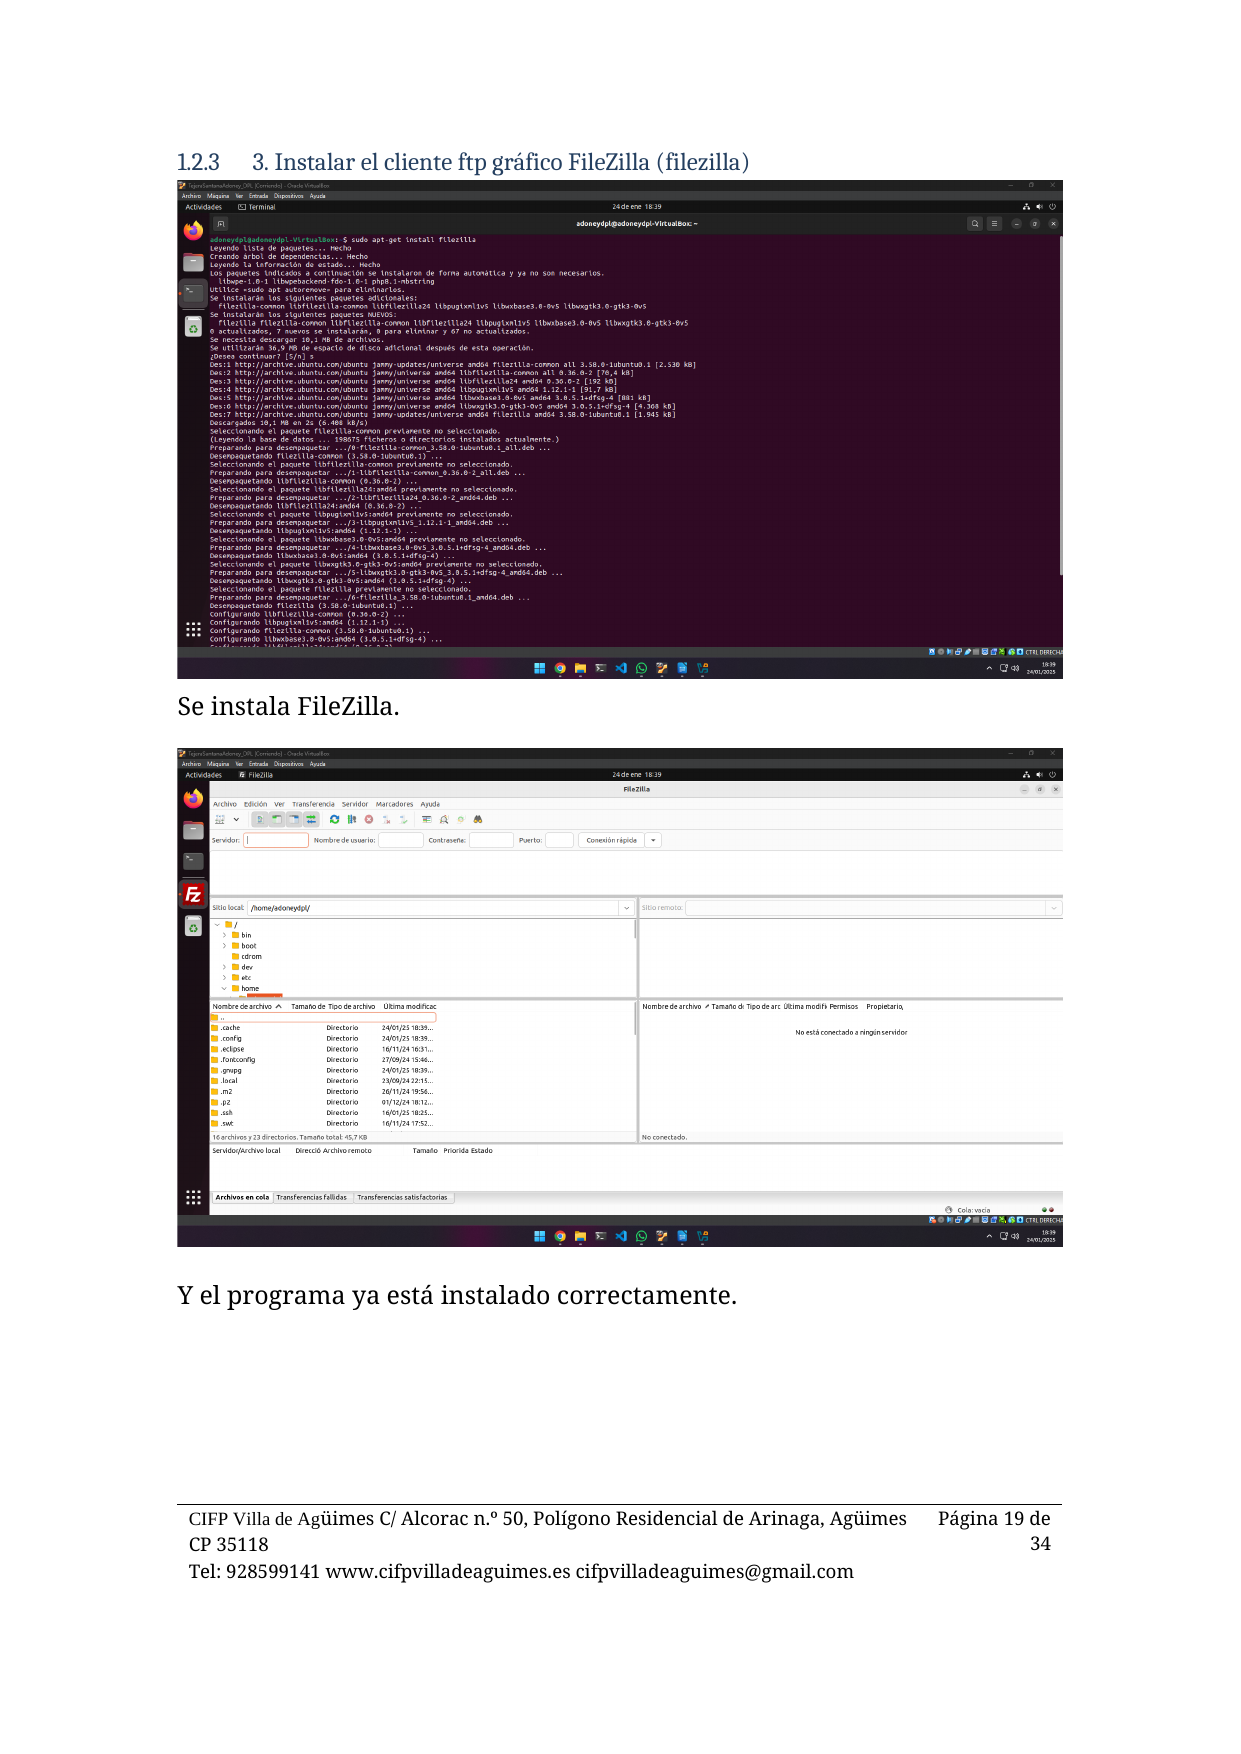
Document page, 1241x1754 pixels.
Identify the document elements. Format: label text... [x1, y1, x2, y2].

picture [177, 180, 1063, 679]
text Y el programa ya está instalado correctamente. [177, 1247, 1063, 1312]
subtitle 3. Instalar el cliente ftp gráfico FileZilla (filezilla) [177, 148, 1063, 176]
picture [177, 748, 1063, 1247]
text Se instala FileZilla. [177, 679, 1063, 722]
